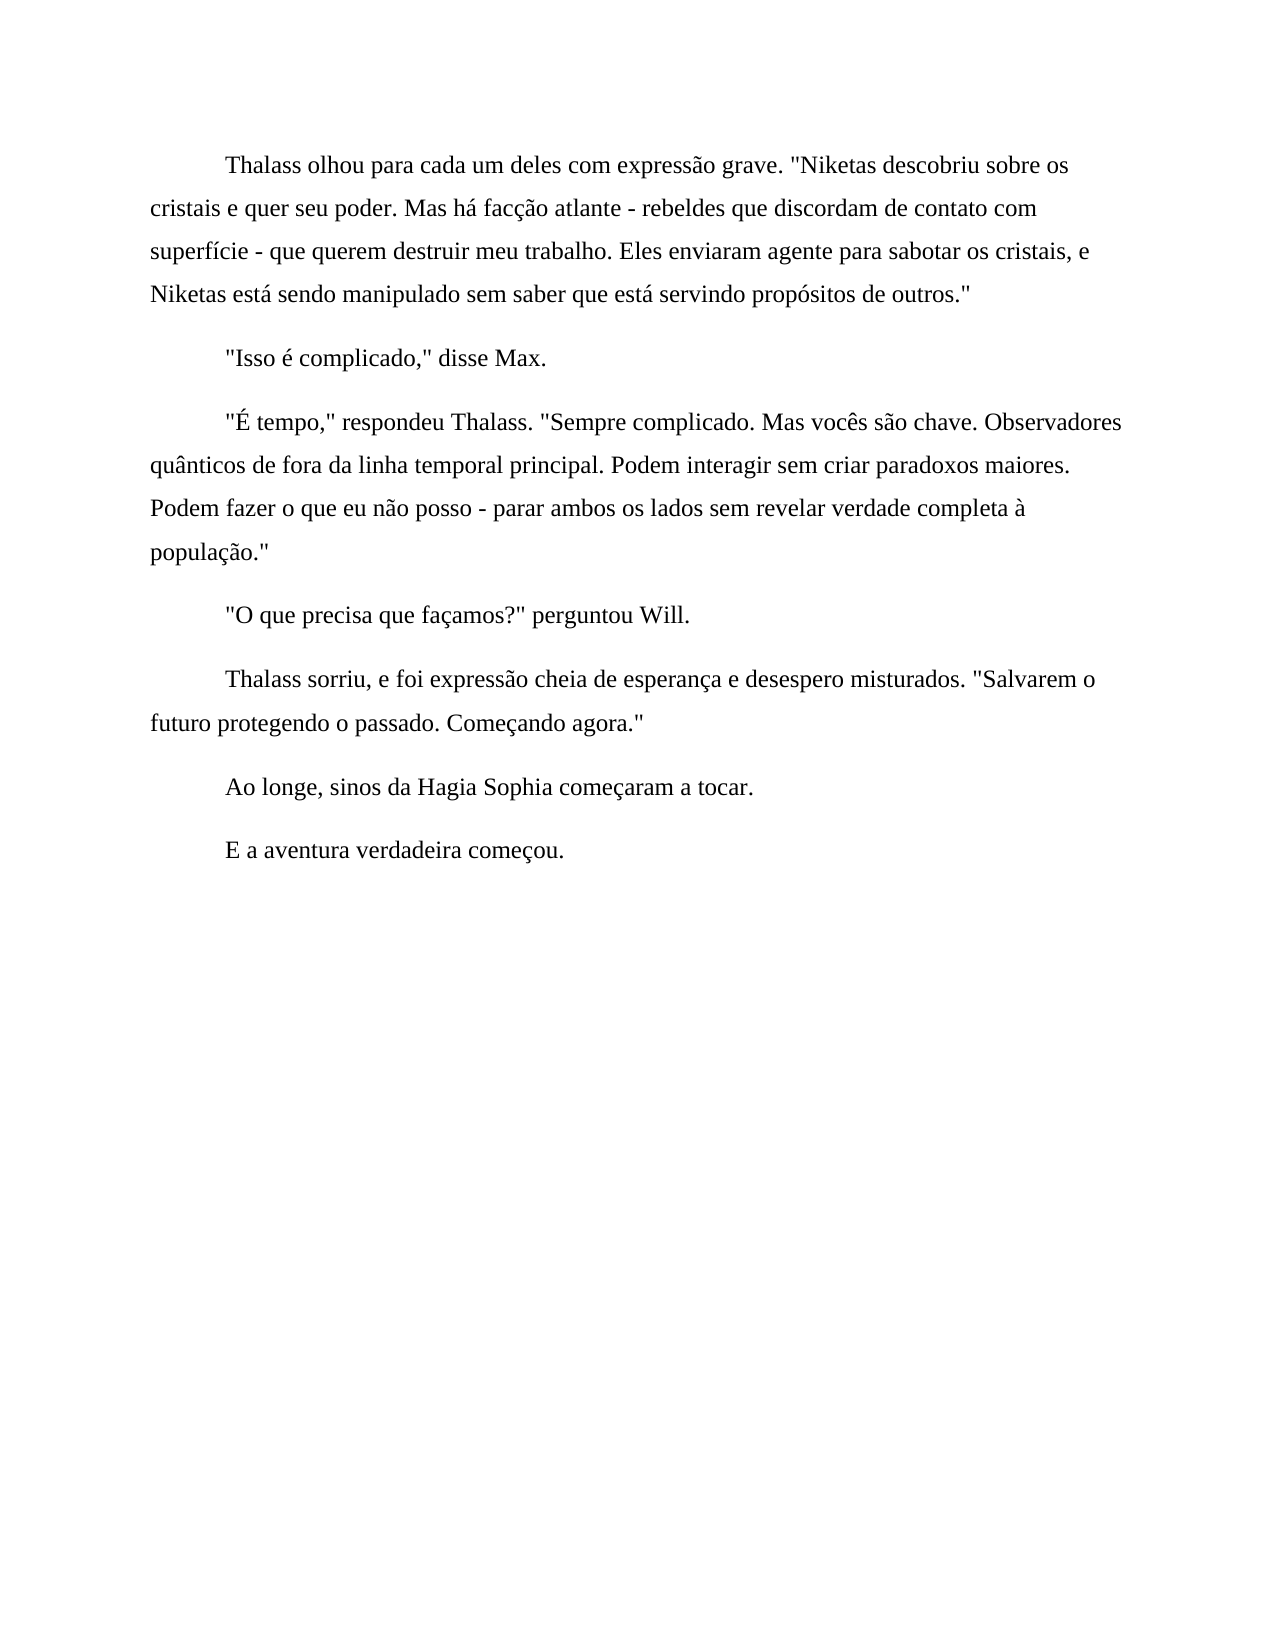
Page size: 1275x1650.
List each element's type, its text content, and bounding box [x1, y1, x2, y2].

text "O que precisa que façamos?" perguntou Will. [150, 601, 1125, 629]
text E a aventura verdadeira começou. [150, 836, 1125, 864]
text Thalass sorriu, e foi expressão cheia de esperança e desespero misturados. "Salvarem o futuro protegendo o passado. Começando agora." [150, 664, 1125, 736]
text "É tempo," respondeu Thalass. "Sempre complicado. Mas vocês são chave. Observadores quânticos de fora da linha temporal principal. Podem interagir sem criar paradoxos maiores. Podem fazer o que eu não posso - parar ambos os lados sem revelar verdade completa à população." [150, 407, 1125, 565]
text Thalass olhou para cada um deles com expressão grave. "Niketas descobriu sobre os cristais e quer seu poder. Mas há facção atlante - rebeldes que discordam de contato com superfície - que querem destruir meu trabalho. Eles enviaram agente para sabotar os cristais, e Niketas está sendo manipulado sem saber que está servindo propósitos de outros." [150, 150, 1125, 308]
text "Isso é complicado," disse Max. [150, 343, 1125, 372]
text Ao longe, sinos da Hagia Sophia começaram a tocar. [150, 772, 1125, 800]
